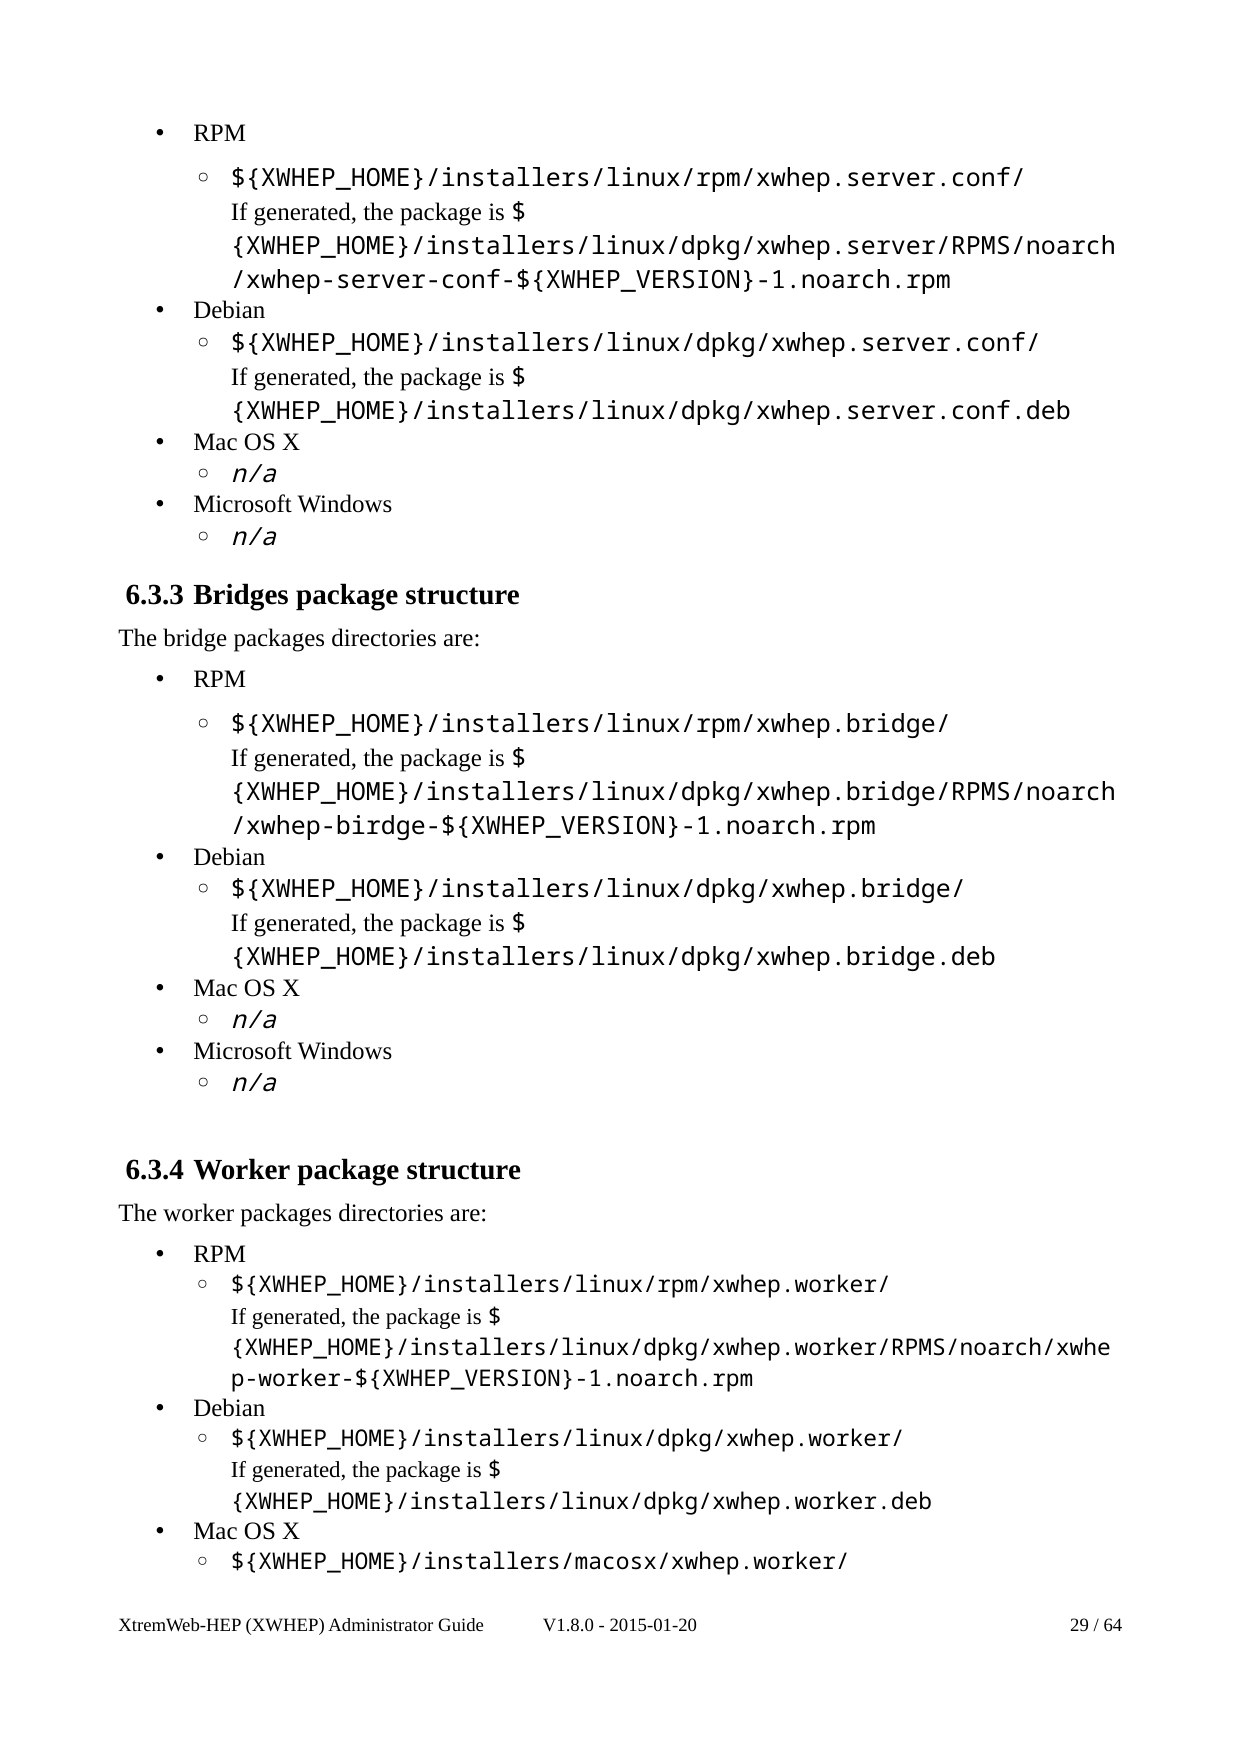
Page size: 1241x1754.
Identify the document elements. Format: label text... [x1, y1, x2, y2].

list ${XWHEP_HOME}/installers/linux/dpkg/xwhep.bridge/ If generated, the package is ${XWHEP_HOME}/installers/linux/dpkg/xwhep.bridge.deb [193, 871, 1122, 973]
list Mac OS X [156, 1516, 1122, 1544]
list ${XWHEP_HOME}/installers/linux/dpkg/xwhep.worker/ If generated, the package is ${XWHEP_HOME}/installers/linux/dpkg/xwhep.worker.deb [193, 1422, 1122, 1516]
list ${XWHEP_HOME}/installers/linux/rpm/xwhep.worker/ If generated, the package is ${XWHEP_HOME}/installers/linux/dpkg/xwhep.worker/RPMS/noarch/xwhep-worker-${XWHEP_VERSION}-1.noarch.rpm [193, 1268, 1122, 1393]
list Mac OS X [156, 973, 1122, 1002]
subtitle Worker package structure [118, 1152, 1122, 1186]
list ${XWHEP_HOME}/installers/linux/rpm/xwhep.bridge/ If generated, the package is ${XWHEP_HOME}/installers/linux/dpkg/xwhep.bridge/RPMS/noarch/xwhep-birdge-${XWHEP_VERSION}-1.noarch.rpm [193, 706, 1122, 842]
list Debian [156, 296, 1122, 324]
list n/a [193, 1064, 1122, 1098]
list Mac OS X [156, 427, 1122, 455]
list ${XWHEP_HOME}/installers/macosx/xwhep.worker/ [193, 1544, 1122, 1576]
list Microsoft Windows [156, 489, 1122, 518]
list Debian [156, 1393, 1122, 1422]
list Microsoft Windows [156, 1036, 1122, 1064]
list n/a [193, 455, 1122, 489]
list n/a [193, 518, 1122, 552]
list ${XWHEP_HOME}/installers/linux/rpm/xwhep.server.conf/ If generated, the package is ${XWHEP_HOME}/installers/linux/dpkg/xwhep.server/RPMS/noarch/xwhep-server-conf-${XWHEP_VERSION}-1.noarch.rpm [193, 159, 1122, 296]
subtitle Bridges package structure [118, 577, 1122, 611]
list RPM [156, 118, 1122, 147]
list n/a [193, 1002, 1122, 1036]
list RPM [156, 664, 1122, 693]
list Debian [156, 842, 1122, 871]
text The bridge packages directories are: [118, 623, 1122, 652]
list RPM [156, 1239, 1122, 1268]
text The worker packages directories are: [118, 1198, 1122, 1227]
list ${XWHEP_HOME}/installers/linux/dpkg/xwhep.server.conf/ If generated, the package is ${XWHEP_HOME}/installers/linux/dpkg/xwhep.server.conf.deb [193, 324, 1122, 427]
